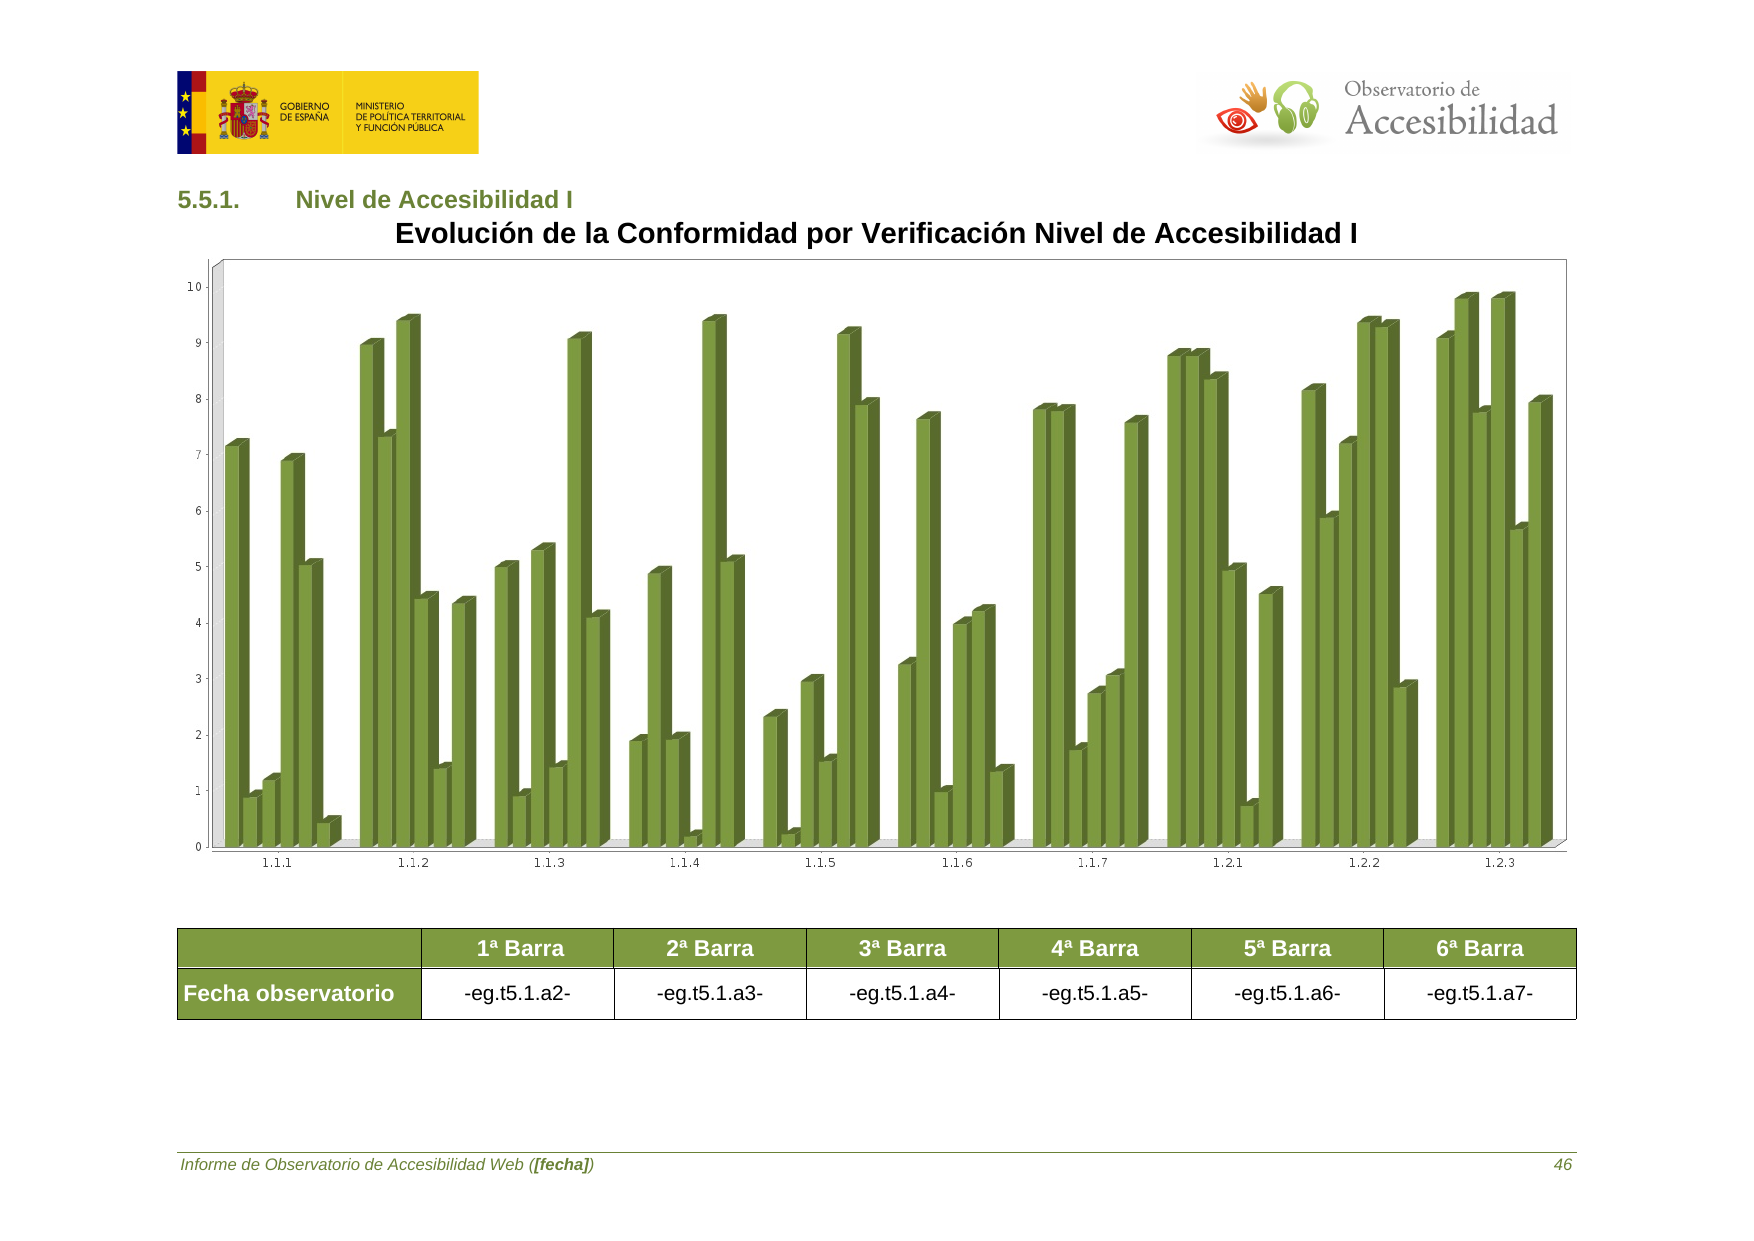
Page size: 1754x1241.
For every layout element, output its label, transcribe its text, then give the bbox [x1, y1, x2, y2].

table_cell -eg.t5.1.a2- [422, 969, 614, 1019]
picture [177, 250, 1577, 875]
table_header 5ª Barra [1192, 929, 1383, 967]
table_cell -eg.t5.1.a7- [1385, 969, 1576, 1019]
table_header 2ª Barra [614, 929, 806, 967]
table_header [178, 929, 421, 967]
table_cell -eg.t5.1.a6- [1192, 969, 1384, 1019]
picture [1196, 72, 1572, 154]
table_header 3ª Barra [807, 929, 998, 967]
table_cell Fecha observatorio [178, 969, 421, 1019]
subtitle Nivel de Accesibilidad I [177, 185, 1577, 214]
table_header 4ª Barra [999, 929, 1191, 967]
table_cell -eg.t5.1.a4- [807, 969, 999, 1019]
table_header 1ª Barra [422, 929, 613, 967]
table_cell -eg.t5.1.a3- [615, 969, 806, 1019]
picture [177, 71, 479, 154]
text Evolución de la Conformidad por Verificación Nivel de Accesibilidad I [177, 216, 1577, 250]
table_header 6ª Barra [1384, 929, 1576, 967]
table_cell -eg.t5.1.a5- [1000, 969, 1191, 1019]
